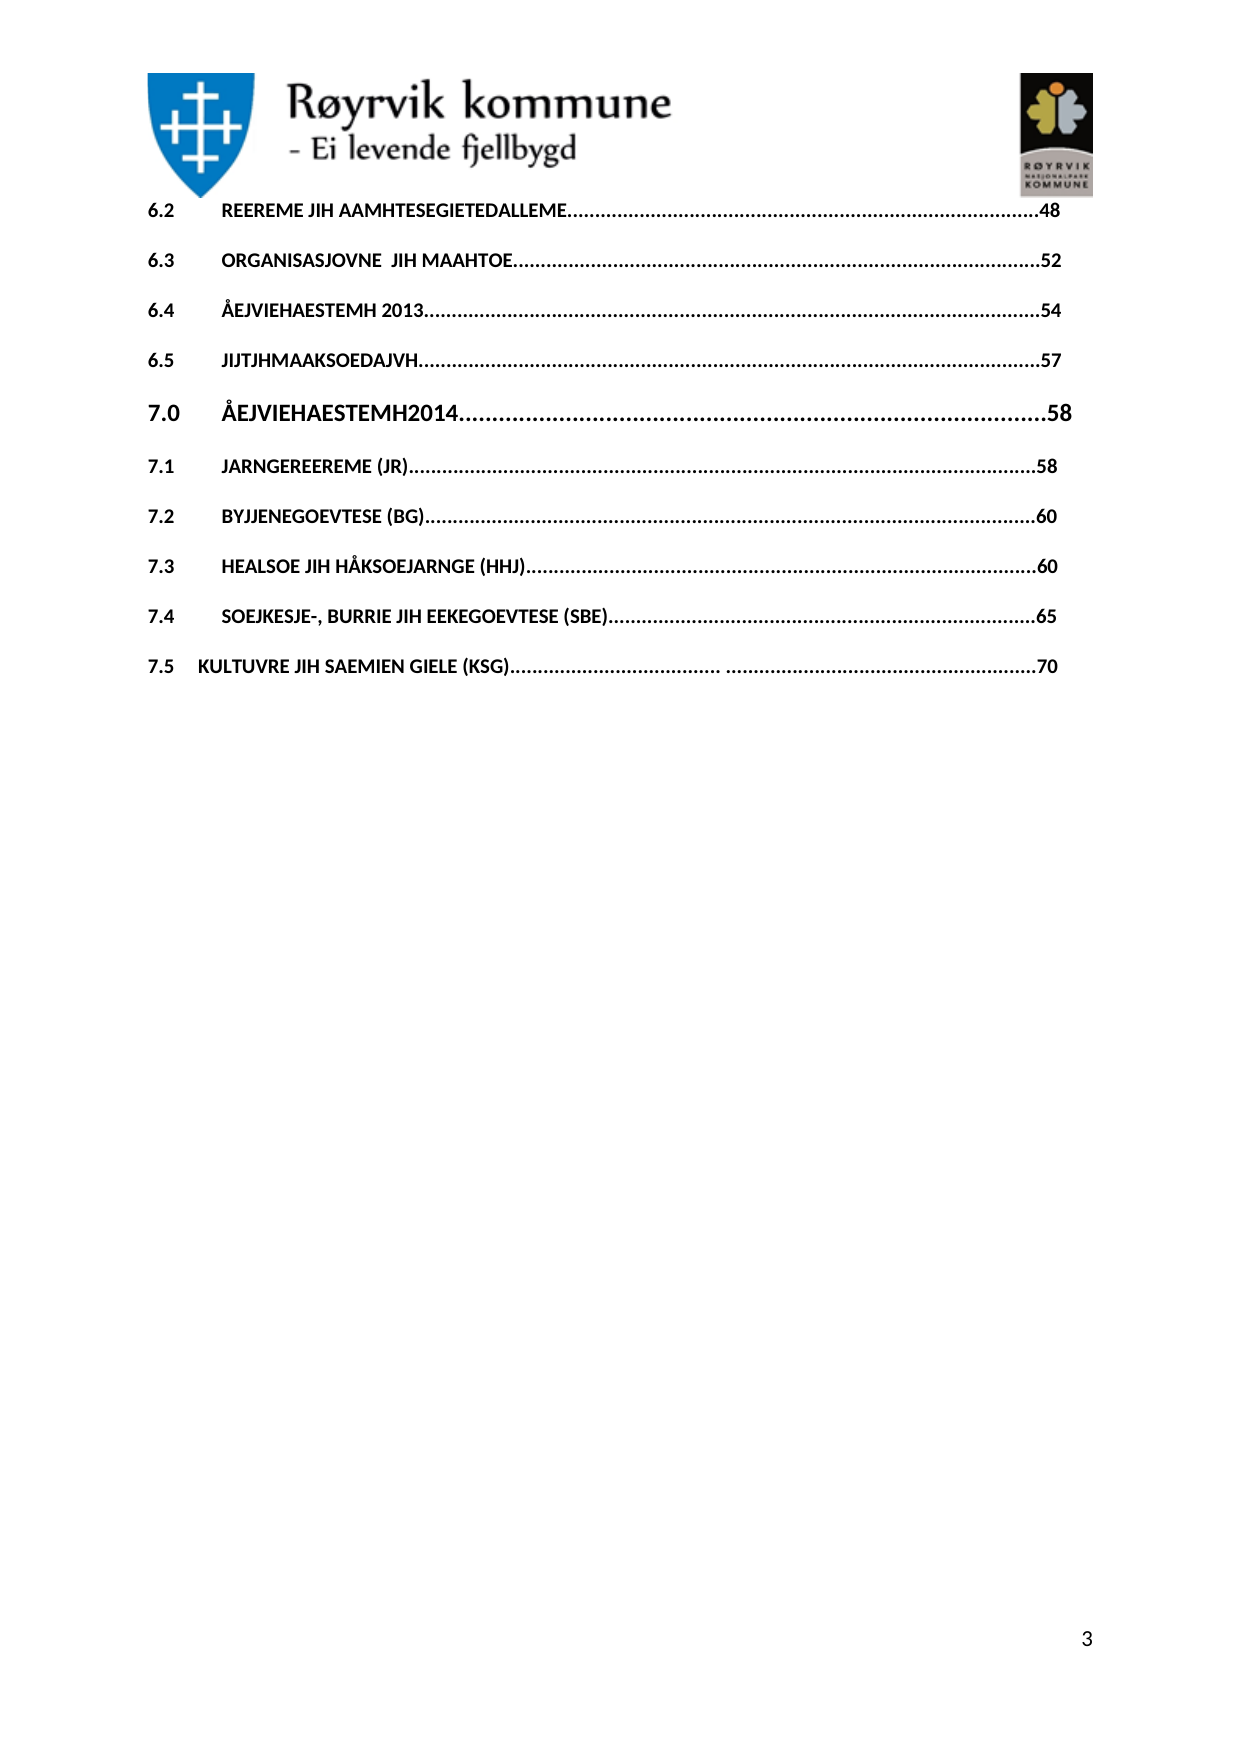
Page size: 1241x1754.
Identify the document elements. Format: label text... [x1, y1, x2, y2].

text 7.3 HEALSOE JIH HÅKSOEJARNGE (HHJ)............................................................................................60 [148, 553, 1093, 579]
text 7.0 ÅEJVIEHAESTEMH2014........................................................................................58 [148, 398, 1093, 428]
text 7.2 BYJJENEGOEVTESE (BG)..............................................................................................................60 [148, 503, 1093, 529]
text 6.2 REEREME JIH AAMHTESEGIETEDALLEME.....................................................................................48 [148, 198, 1093, 223]
text 7.1 JARNGEREEREME (JR).................................................................................................................58 [148, 453, 1093, 479]
text 7.5 KULTUVRE JIH SAEMIEN GIELE (KSG)...................................... ........................................................70 [148, 653, 1093, 679]
text 6.5 JIJTJHMAAKSOEDAJVH................................................................................................................57 [148, 348, 1093, 373]
text 6.3 ORGANISASJOVNE JIH MAAHTOE...............................................................................................52 [148, 248, 1093, 273]
picture [147, 73, 1093, 198]
text 7.4 SOEJKESJE-, BURRIE JIH EEKEGOEVTESE (SBE).............................................................................65 [148, 603, 1093, 629]
text 6.4 ÅEJVIEHAESTEMH 2013...............................................................................................................54 [148, 298, 1093, 323]
